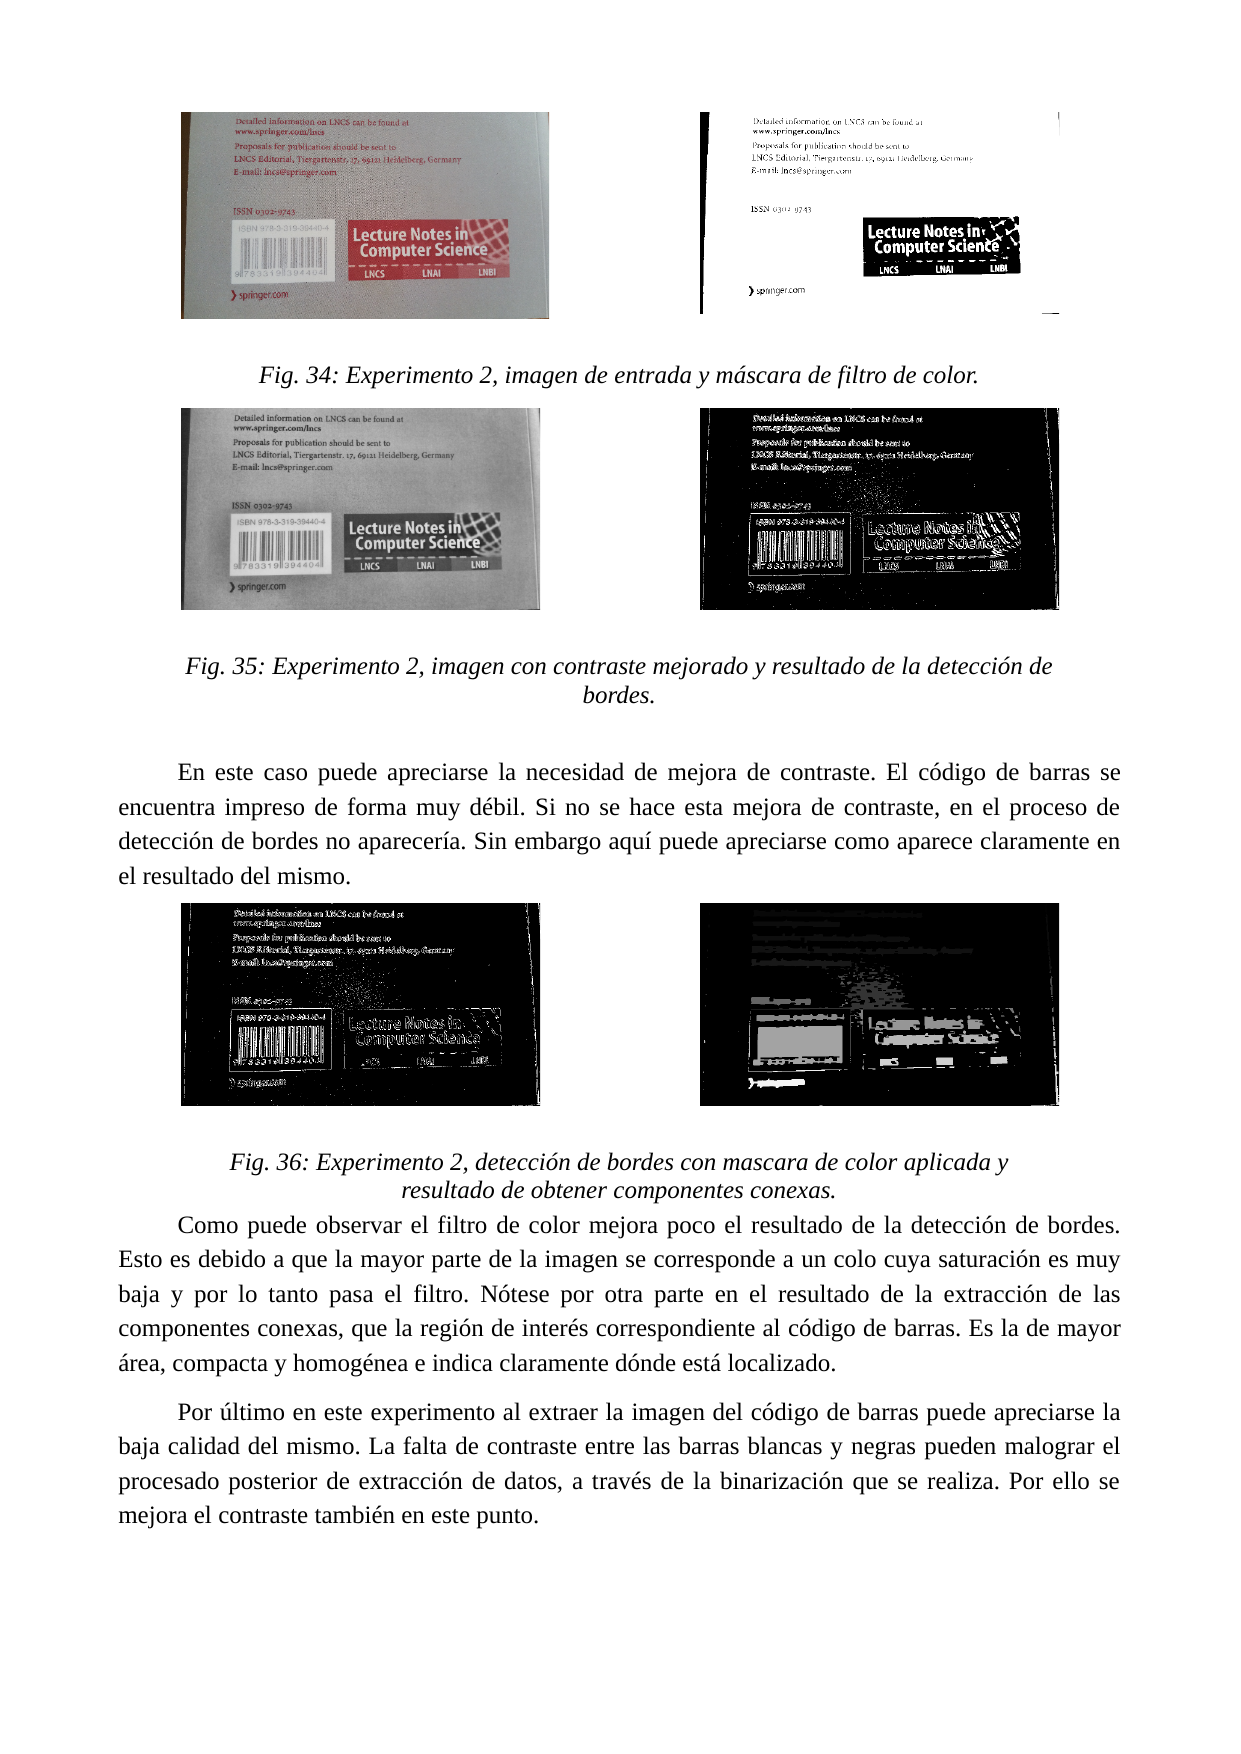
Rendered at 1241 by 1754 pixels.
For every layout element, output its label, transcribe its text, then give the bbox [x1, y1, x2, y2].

text Fig. 35: Experimento 2, imagen con contraste mejorado y resultado de la detección de bordes. [181, 651, 1059, 708]
text Por último en este experimento al extraer la imagen del código de barras puede apreciarse la baja calidad del mismo. La falta de contraste entre las barras blancas y negras pueden malograr el procesado posterior de extracción de datos, a través de la binarización que se realiza. Por ello se mejora el contraste también en este punto. [118, 1397, 1122, 1529]
picture [700, 408, 1060, 610]
text Fig. 34: Experimento 2, imagen de entrada y máscara de filtro de color. [181, 360, 1059, 389]
picture [700, 903, 1060, 1106]
picture [181, 112, 550, 319]
text Como puede observar el filtro de color mejora poco el resultado de la detección de bordes. Esto es debido a que la mayor parte de la imagen se corresponde a un colo cuya saturación es muy baja y por lo tanto pasa el filtro. Nótese por otra parte en el resultado de la extracción de las componentes conexas, que la región de interés correspondiente al código de barras. Es la de mayor área, compacta y homogénea e indica claramente dónde está localizado. [118, 904, 1122, 1377]
picture [181, 903, 541, 1106]
text Fig. 36: Experimento 2, detección de bordes con mascara de color aplicada y resultado de obtener componentes conexas. [181, 1147, 1059, 1204]
text En este caso puede apreciarse la necesidad de mejora de contraste. El código de barras se encuentra impreso de forma muy débil. Si no se hace esta mejora de contraste, en el proceso de detección de bordes no aparecería. Sin embargo aquí puede apreciarse como aparece claramente en el resultado del mismo. [118, 757, 1122, 890]
picture [181, 408, 541, 610]
picture [700, 112, 1060, 314]
